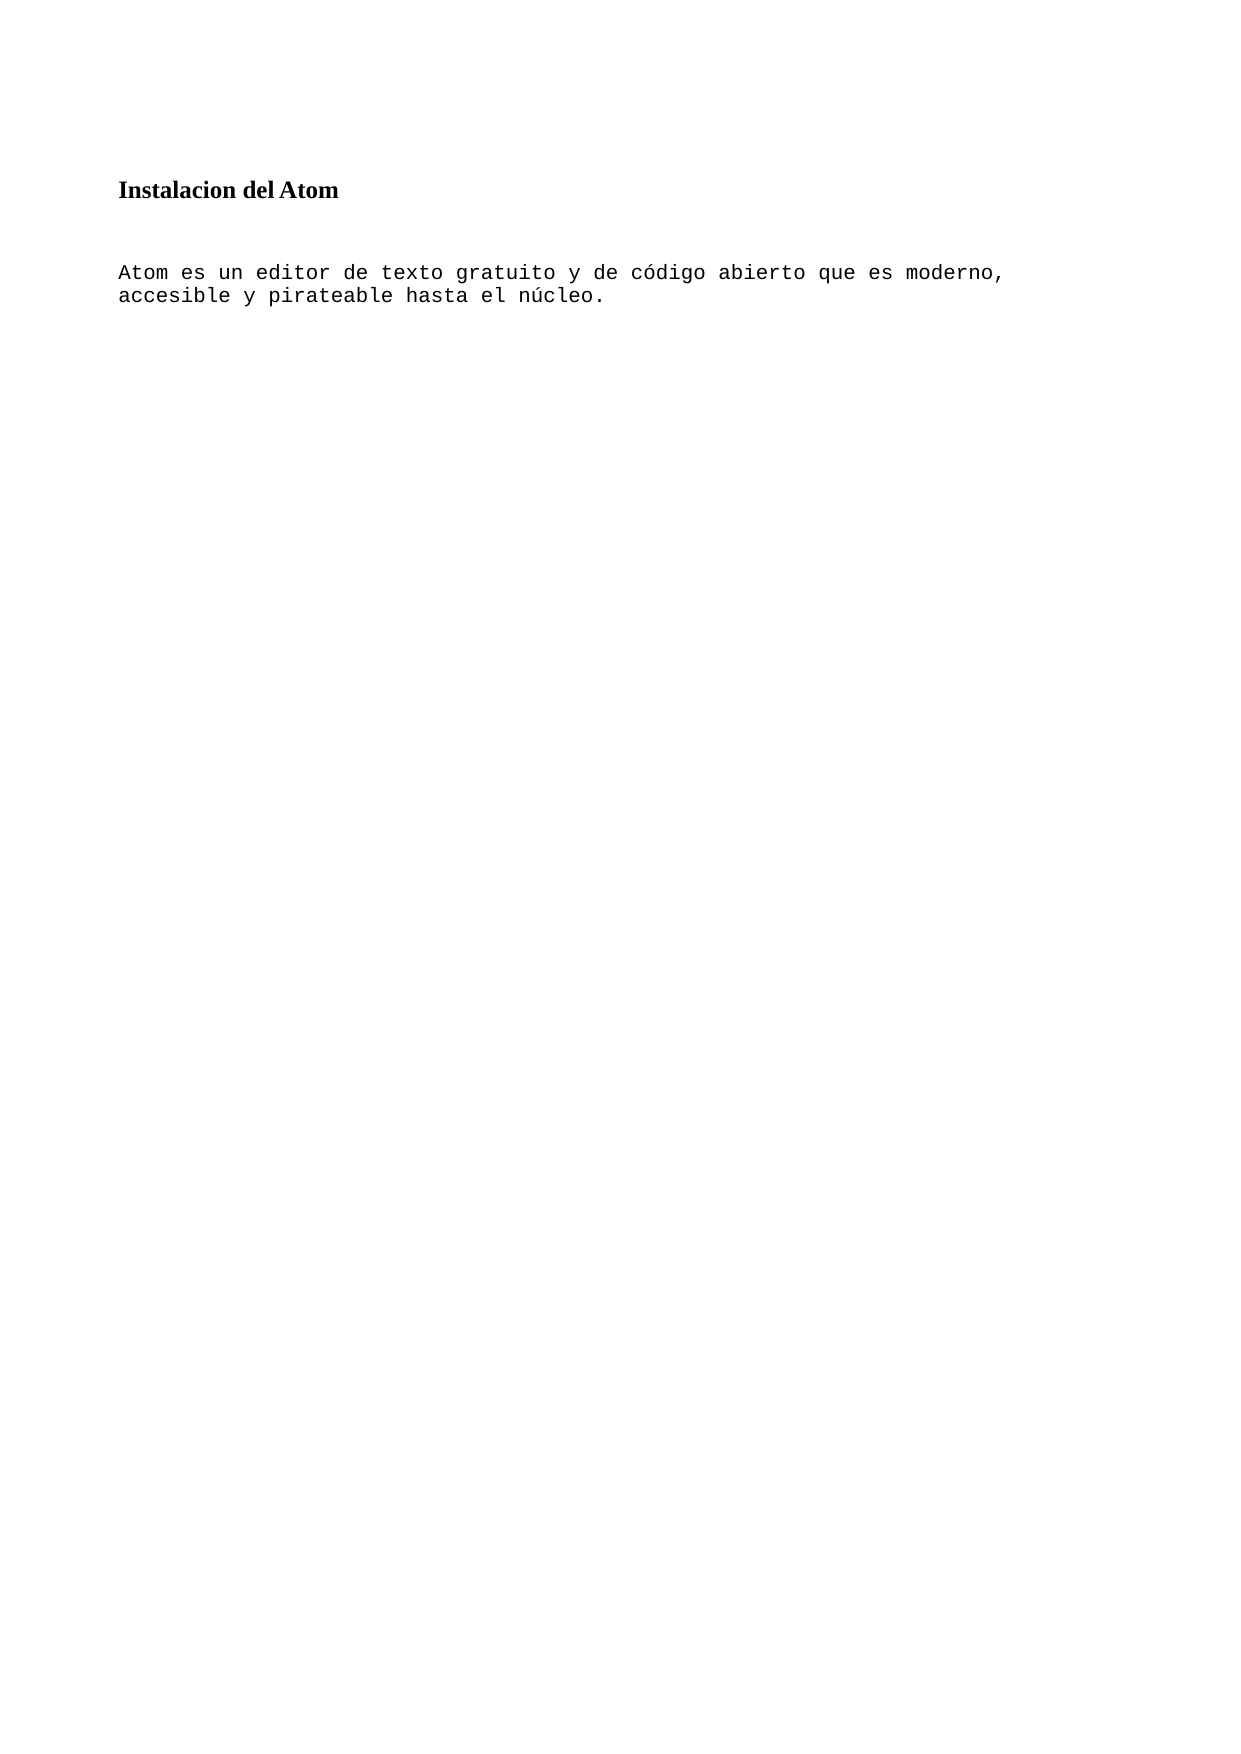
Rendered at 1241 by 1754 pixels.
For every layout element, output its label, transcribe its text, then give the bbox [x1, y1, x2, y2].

text Instalacion del Atom [118, 176, 1122, 204]
text Atom es un editor de texto gratuito y de código abierto que es moderno, [118, 262, 1122, 286]
text accesible y pirateable hasta el núcleo. [118, 286, 1122, 309]
